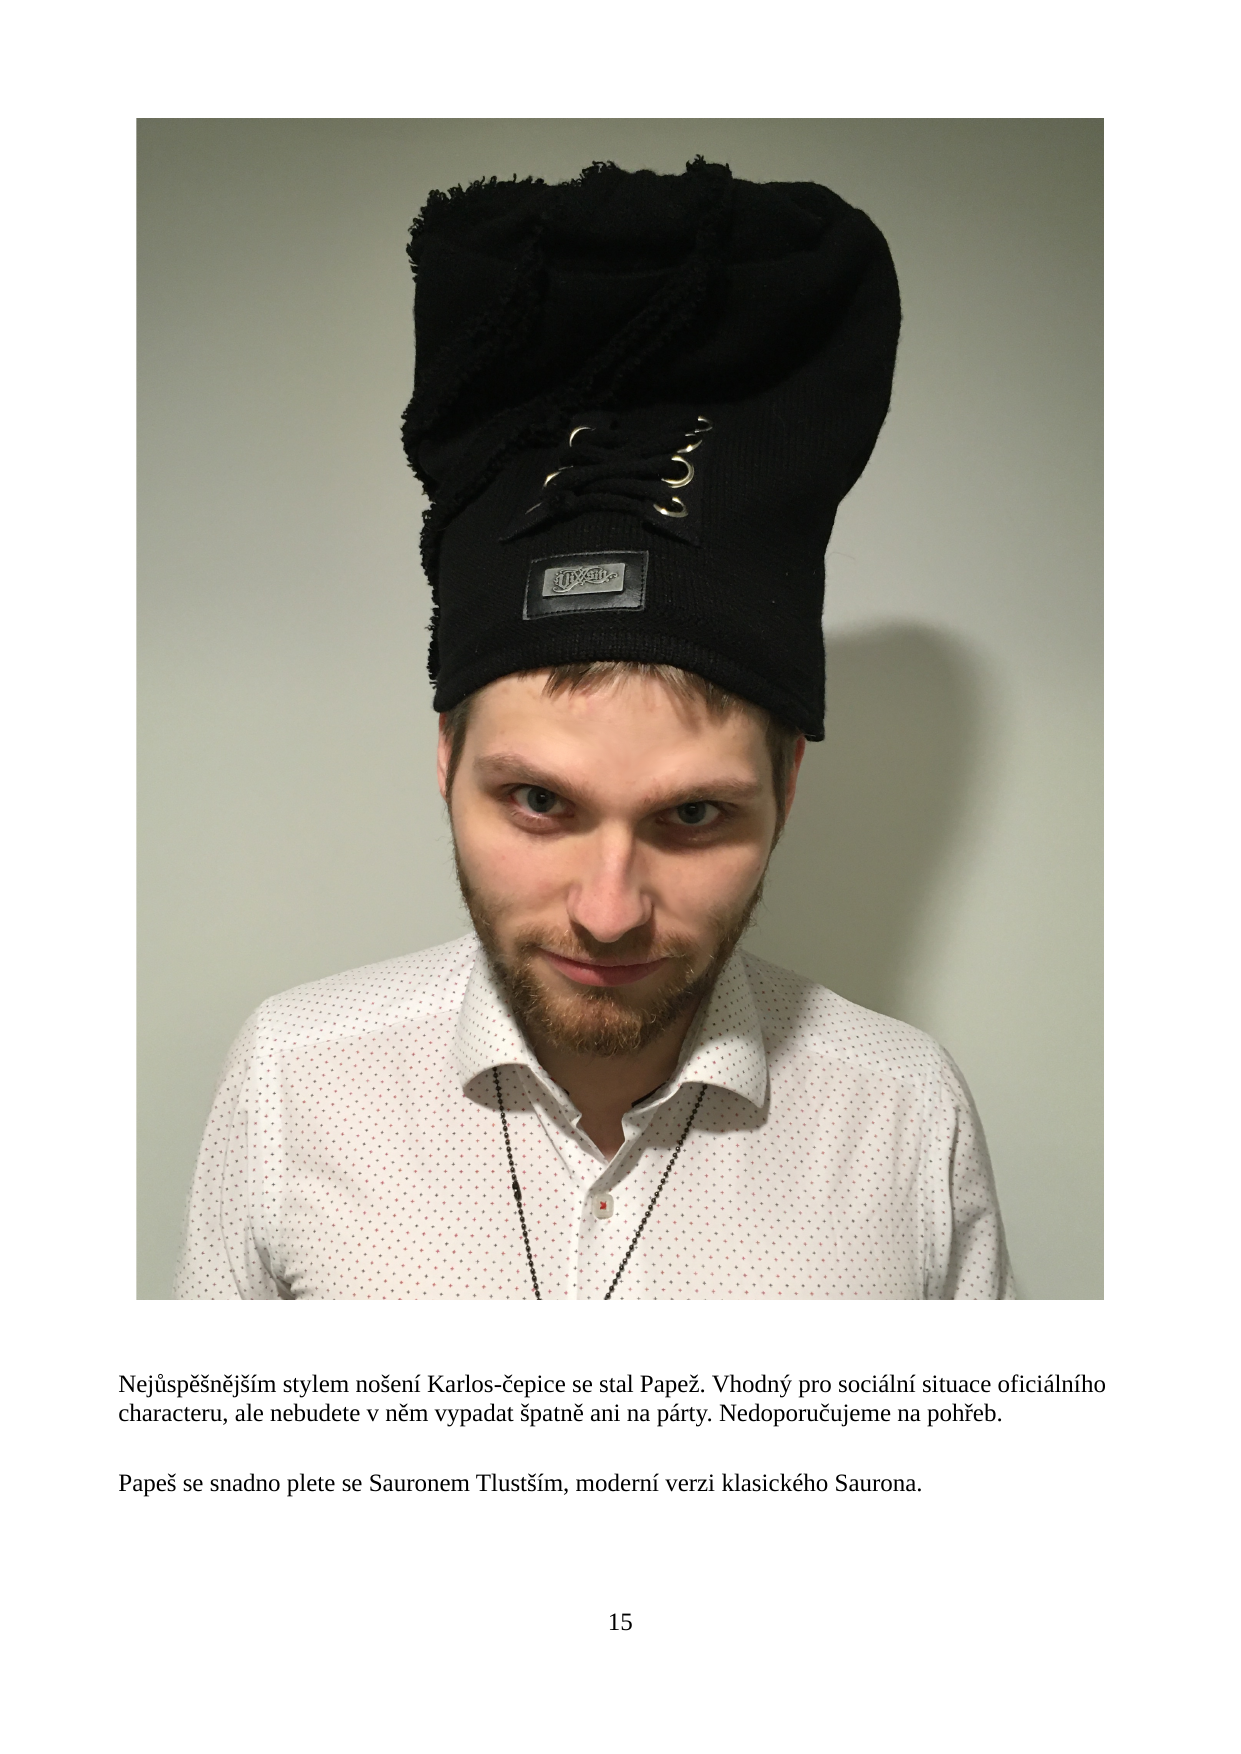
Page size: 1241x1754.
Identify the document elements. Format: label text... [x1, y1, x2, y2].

text Papeš se snadno plete se Sauronem Tlustším, moderní verzi klasického Saurona. [118, 1468, 1122, 1526]
text Nejůspěšnějším stylem nošení Karlos-čepice se stal Papež. Vhodný pro sociální situace oficiálního characteru, ale nebudete v něm vypadat špatně ani na párty. Nedoporučujeme na pohřeb. [118, 1369, 1122, 1456]
